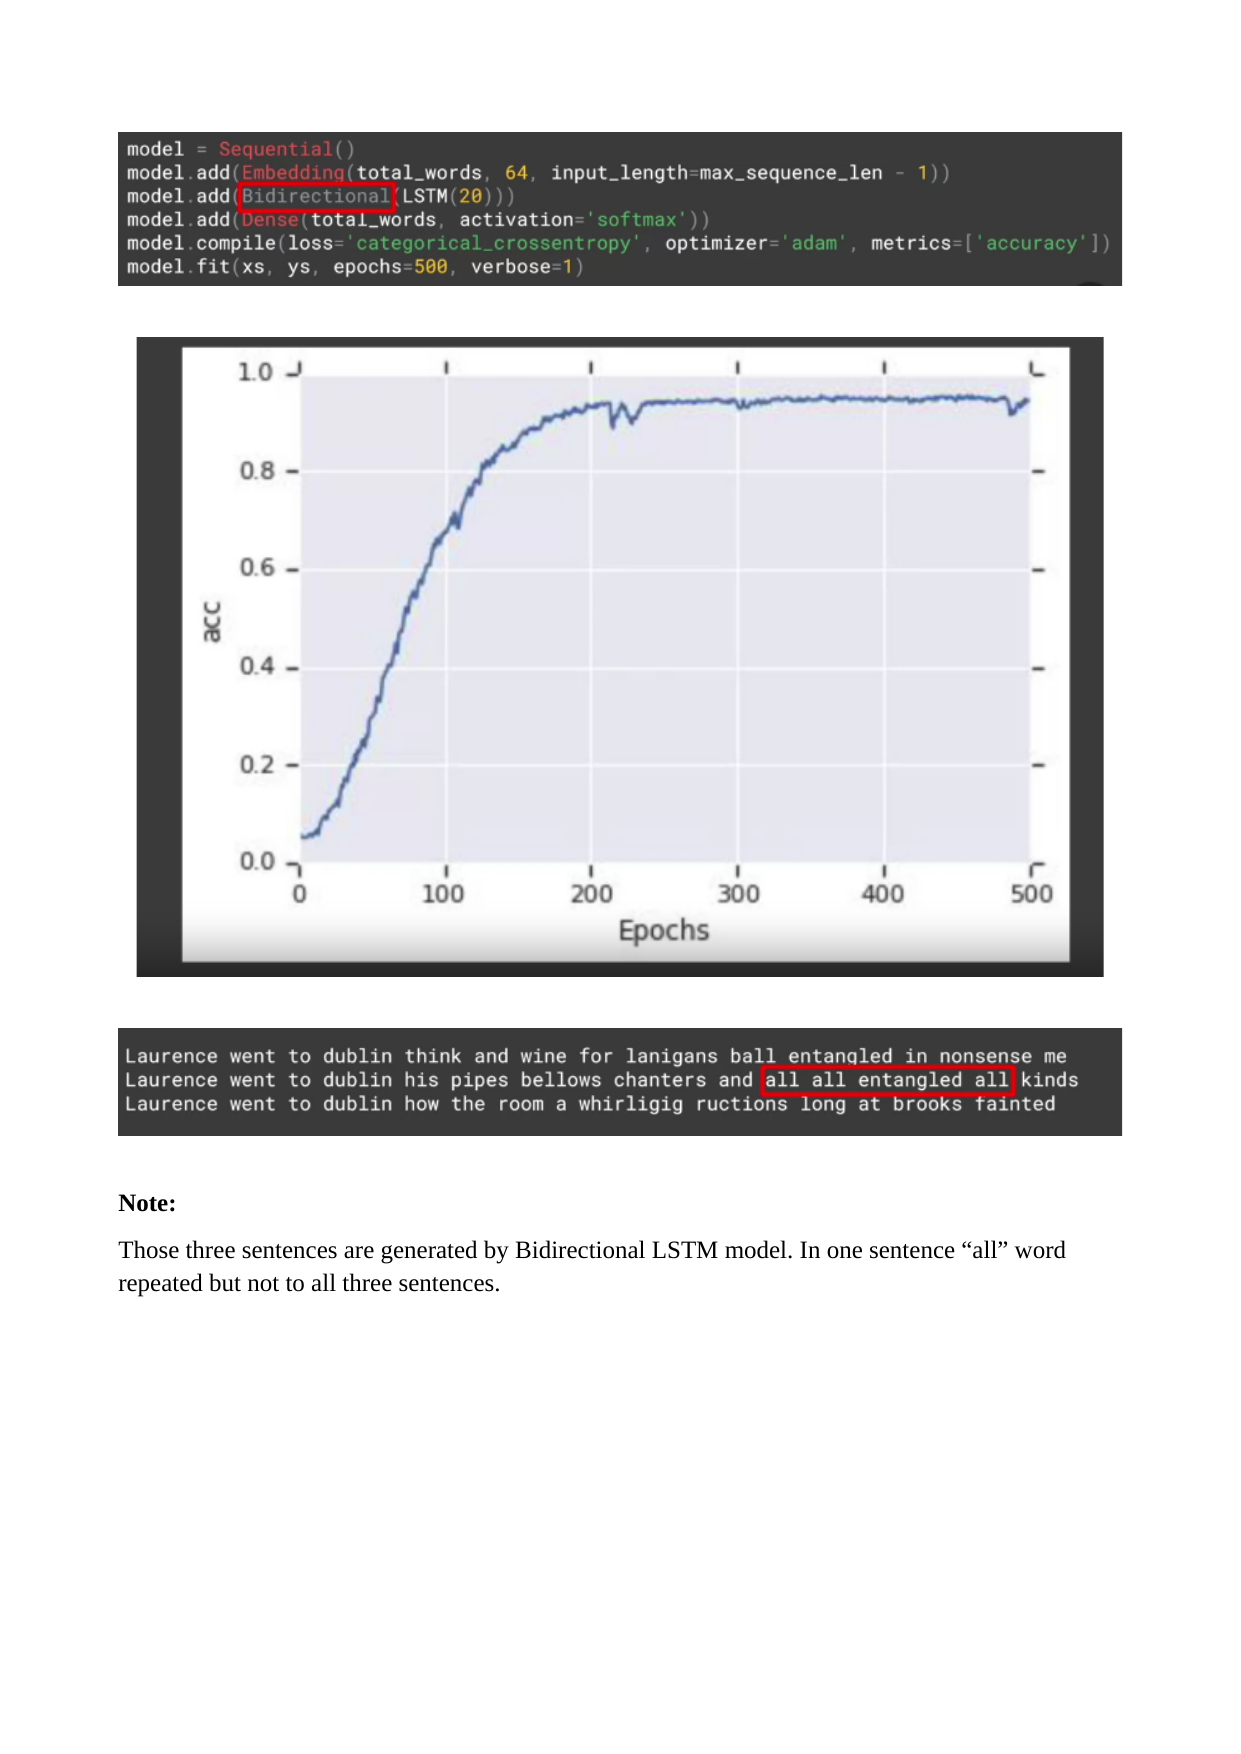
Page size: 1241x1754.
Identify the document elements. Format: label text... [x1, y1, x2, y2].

text Note: [118, 1188, 1122, 1217]
picture [136, 337, 1104, 977]
picture [118, 132, 1123, 286]
picture [118, 1028, 1123, 1136]
text Those three sentences are generated by Bidirectional LSTM model. In one sentence “all” word repeated but not to all three sentences. [118, 1236, 1122, 1297]
